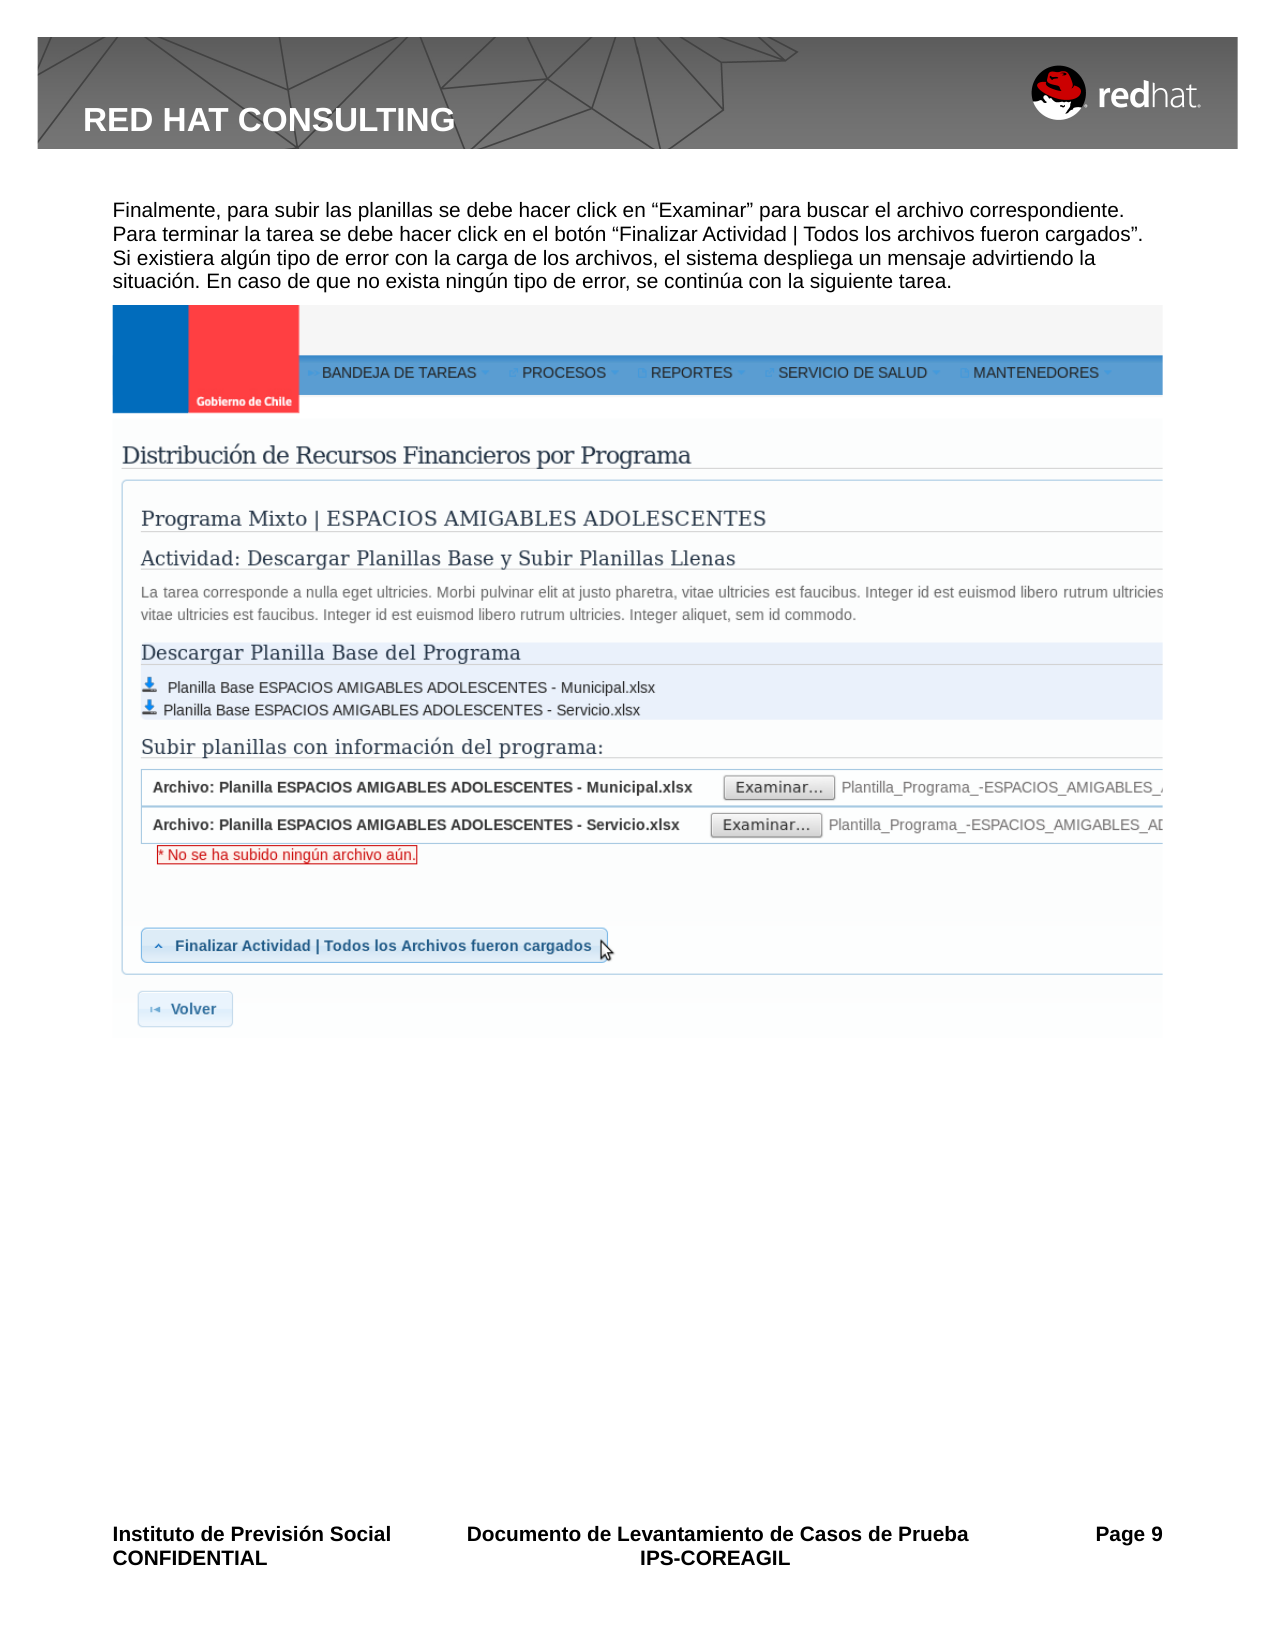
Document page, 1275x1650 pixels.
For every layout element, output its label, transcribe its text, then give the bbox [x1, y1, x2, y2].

text Finalmente, para subir las planillas se debe hacer click en “Examinar” para buscar el archivo correspondiente. Para terminar la tarea se debe hacer click en el botón “Finalizar Actividad | Todos los archivos fueron cargados”. Si existiera algún tipo de error con la carga de los archivos, el sistema despliega un mensaje advirtiendo la situación. En caso de que no exista ningún tipo de error, se continúa con la siguiente tarea. [112, 197, 1162, 293]
picture [112, 305, 1163, 1038]
picture [37, 37, 1238, 149]
